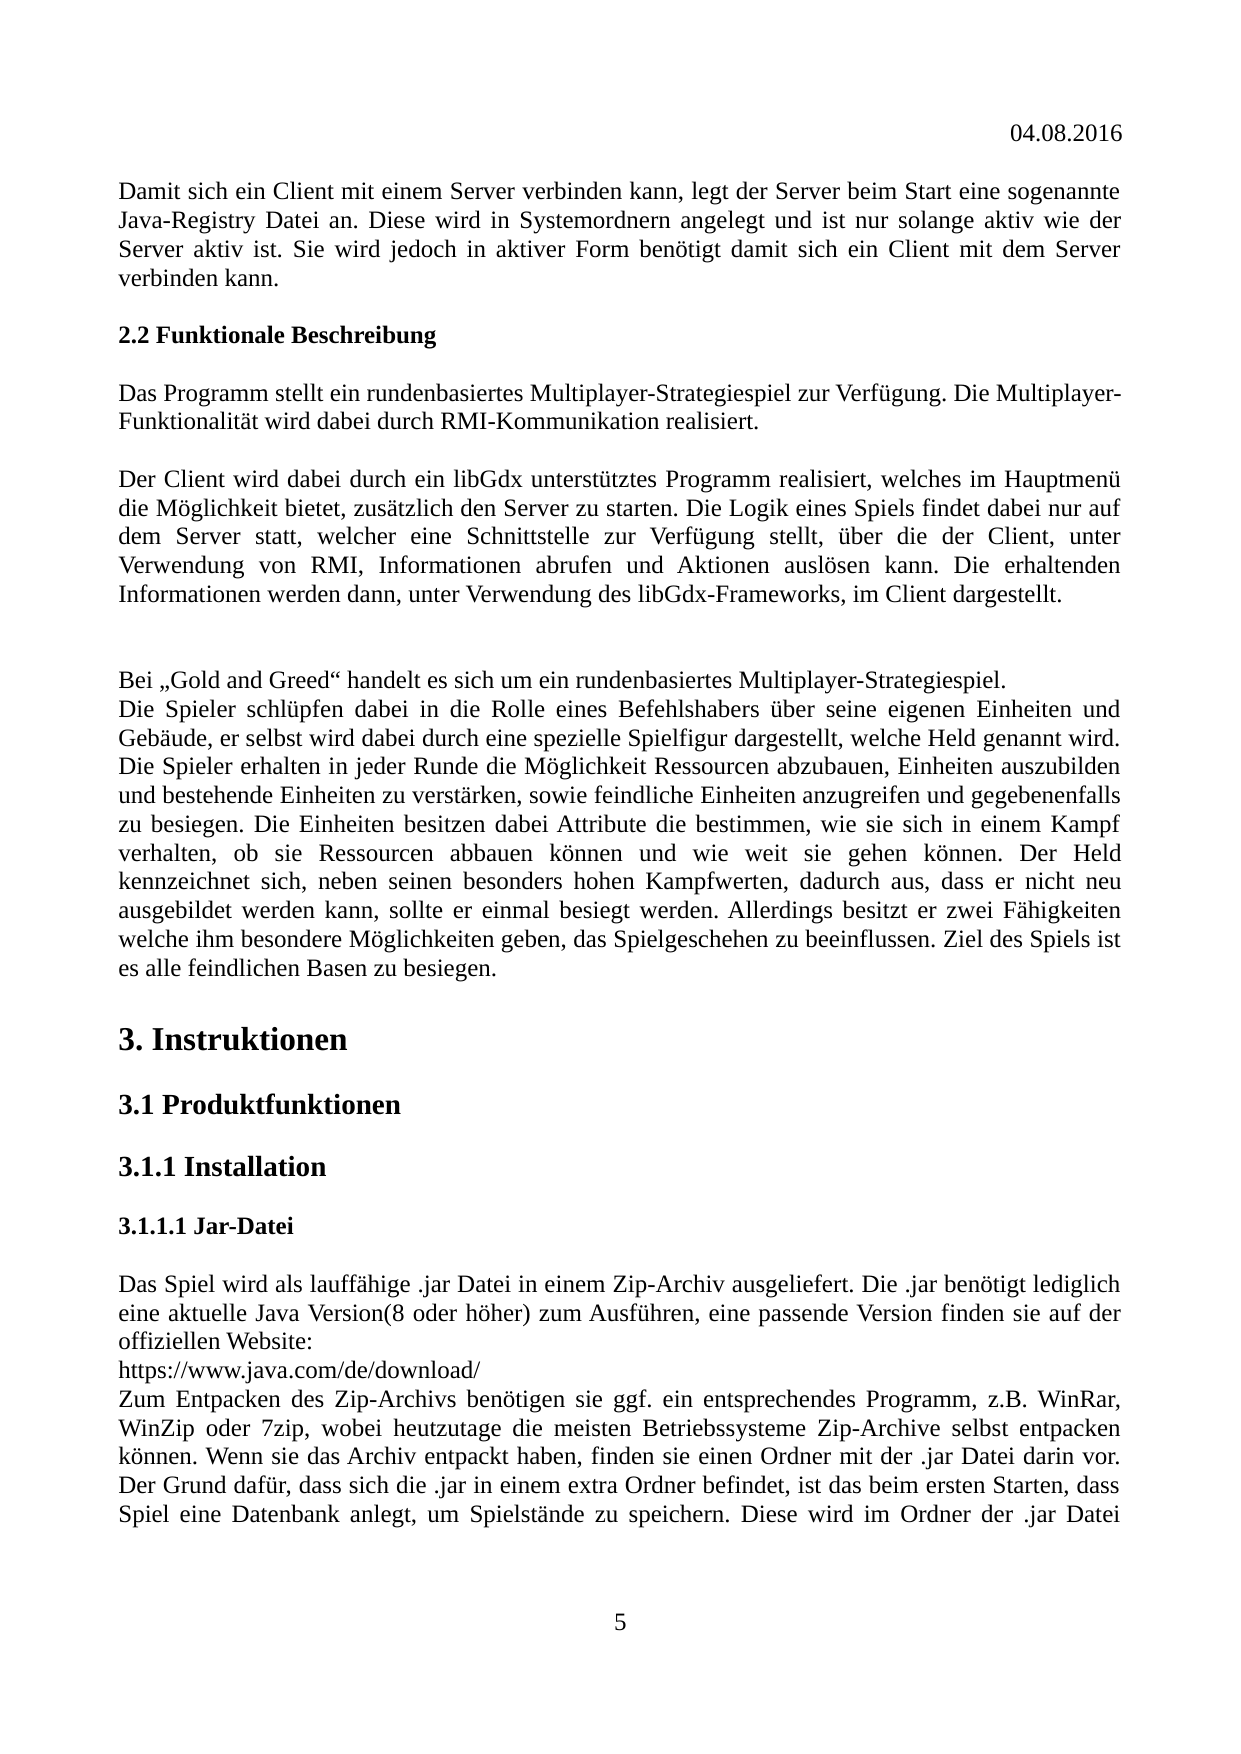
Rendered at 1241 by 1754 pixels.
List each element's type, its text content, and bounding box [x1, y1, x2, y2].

text Die Spieler schlüpfen dabei in die Rolle eines Befehlshabers über seine eigenen Einheiten und Gebäude, er selbst wird dabei durch eine spezielle Spielfigur dargestellt, welche Held genannt wird. Die Spieler erhalten in jeder Runde die Möglichkeit Ressourcen abzubauen, Einheiten auszubilden und bestehende Einheiten zu verstärken, sowie feindliche Einheiten anzugreifen und gegebenenfalls zu besiegen. Die Einheiten besitzen dabei Attribute die bestimmen, wie sie sich in einem Kampf verhalten, ob sie Ressourcen abbauen können und wie weit sie gehen können. Der Held kennzeichnet sich, neben seinen besonders hohen Kampfwerten, dadurch aus, dass er nicht neu ausgebildet werden kann, sollte er einmal besiegt werden. Allerdings besitzt er zwei Fähigkeiten welche ihm besondere Möglichkeiten geben, das Spielgeschehen zu beeinflussen. Ziel des Spiels ist es alle feindlichen Basen zu besiegen. [118, 694, 1122, 981]
text Damit sich ein Client mit einem Server verbinden kann, legt der Server beim Start eine sogenannte Java-Registry Datei an. Diese wird in Systemordnern angelegt und ist nur solange aktiv wie der Server aktiv ist. Sie wird jedoch in aktiver Form benötigt damit sich ein Client mit dem Server verbinden kann. [118, 176, 1122, 291]
text 3. Instruktionen [118, 1020, 1122, 1058]
text Der Client wird dabei durch ein libGdx unterstütztes Programm realisiert, welches im Hauptmenü die Möglichkeit bietet, zusätzlich den Server zu starten. Die Logik eines Spiels findet dabei nur auf dem Server statt, welcher eine Schnittstelle zur Verfügung stellt, über die der Client, unter Verwendung von RMI, Informationen abrufen und Aktionen auslösen kann. Die erhaltenden Informationen werden dann, unter Verwendung des libGdx-Frameworks, im Client dargestellt. [118, 464, 1122, 608]
text Bei „Gold and Greed“ handelt es sich um ein rundenbasiertes Multiplayer-Strategiespiel. [118, 665, 1122, 694]
text Das Spiel wird als lauffähige .jar Datei in einem Zip-Archiv ausgeliefert. Die .jar benötigt lediglich eine aktuelle Java Version(8 oder höher) zum Ausführen, eine passende Version finden sie auf der offiziellen Website: [118, 1269, 1122, 1355]
text 3.1 Produktfunktionen [118, 1087, 1122, 1120]
text 3.1.1.1 Jar-Datei [118, 1211, 1122, 1240]
text Zum Entpacken des Zip-Archivs benötigen sie ggf. ein entsprechendes Programm, z.B. WinRar, WinZip oder 7zip, wobei heutzutage die meisten Betriebssysteme Zip-Archive selbst entpacken können. Wenn sie das Archiv entpackt haben, finden sie einen Ordner mit der .jar Datei darin vor. Der Grund dafür, dass sich die .jar in einem extra Ordner befindet, ist das beim ersten Starten, dass Spiel eine Datenbank anlegt, um Spielstände zu speichern. Diese wird im Ordner der .jar Datei [118, 1384, 1122, 1528]
text 2.2 Funktionale Beschreibung [118, 320, 1122, 349]
text 3.1.1 Installation [118, 1149, 1122, 1183]
text Das Programm stellt ein rundenbasiertes Multiplayer-Strategiespiel zur Verfügung. Die Multiplayer-Funktionalität wird dabei durch RMI-Kommunikation realisiert. [118, 378, 1122, 435]
text https://www.java.com/de/download/ [118, 1355, 1122, 1384]
